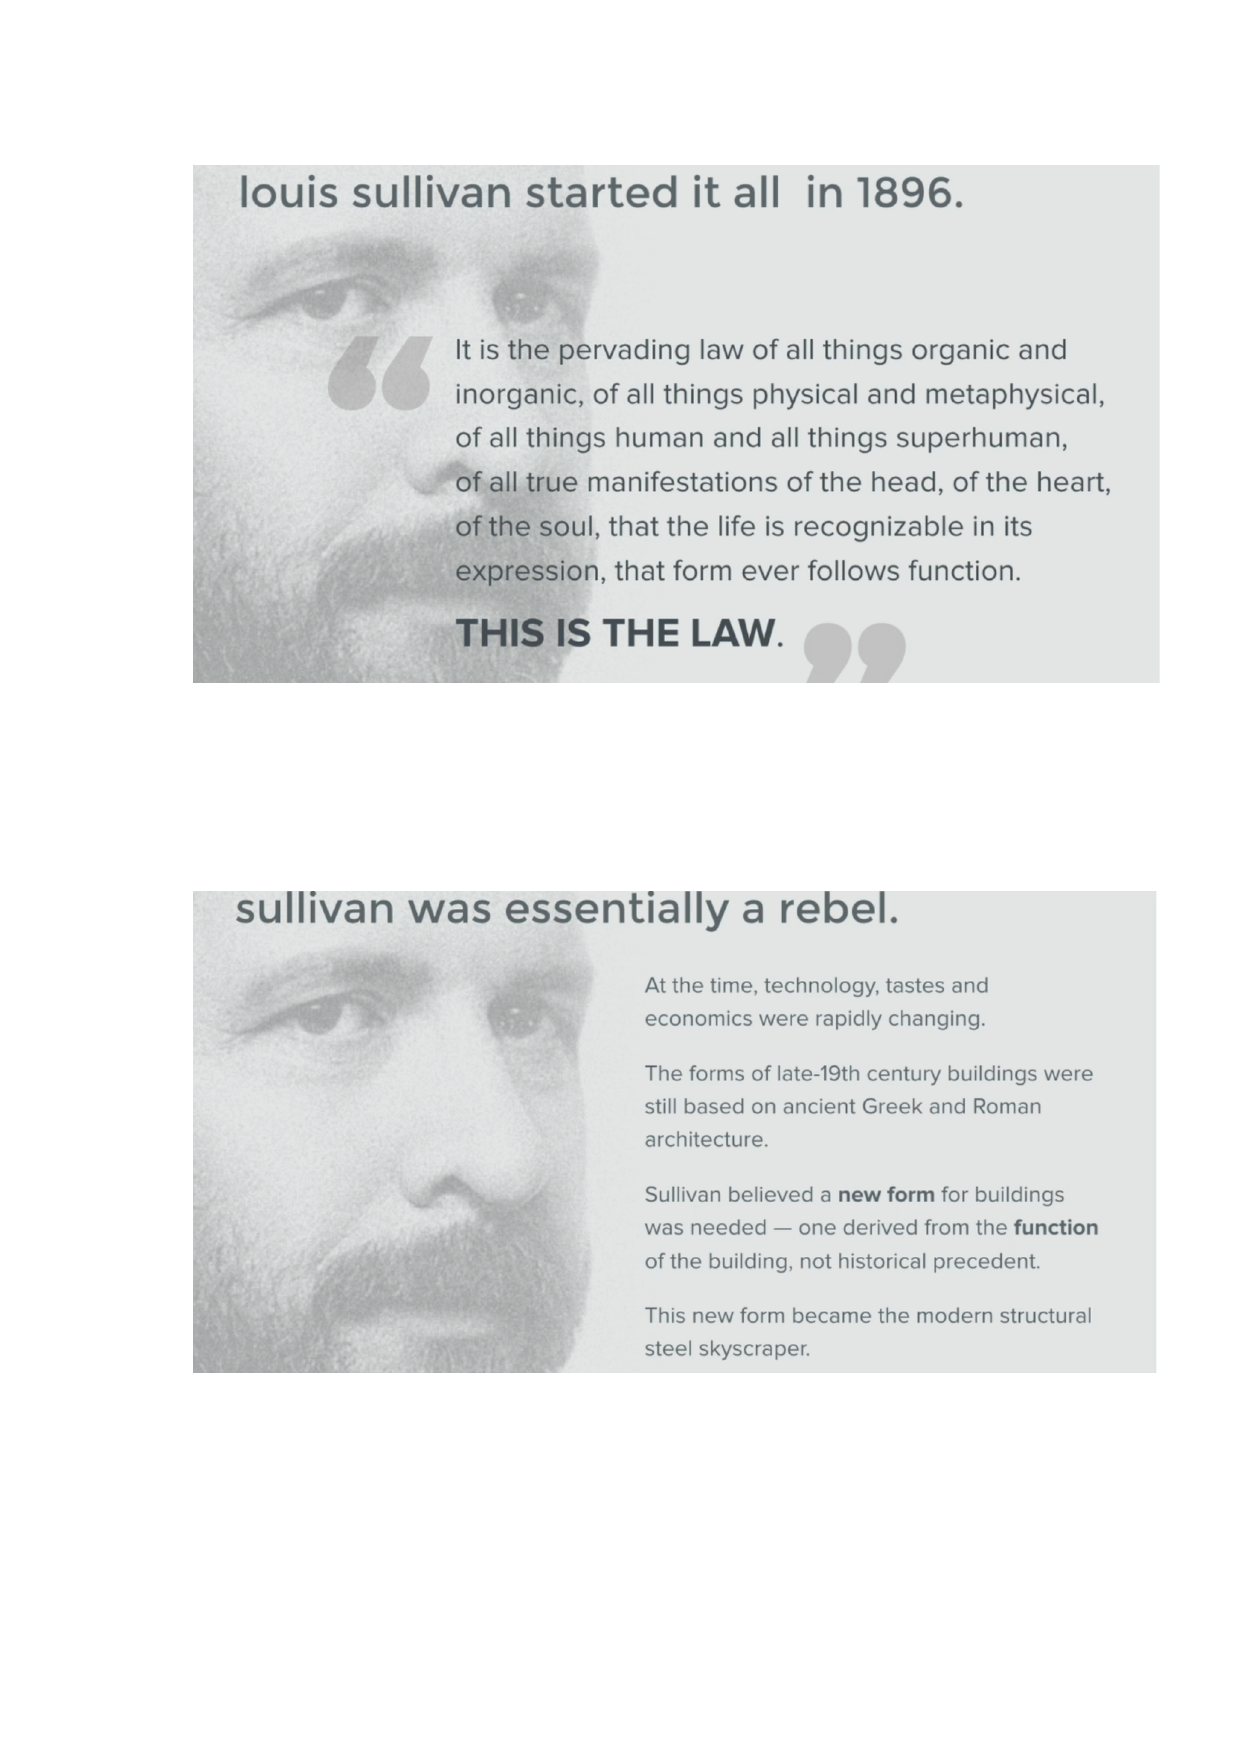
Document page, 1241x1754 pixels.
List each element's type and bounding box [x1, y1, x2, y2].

picture [193, 165, 1160, 683]
picture [193, 891, 1160, 1373]
